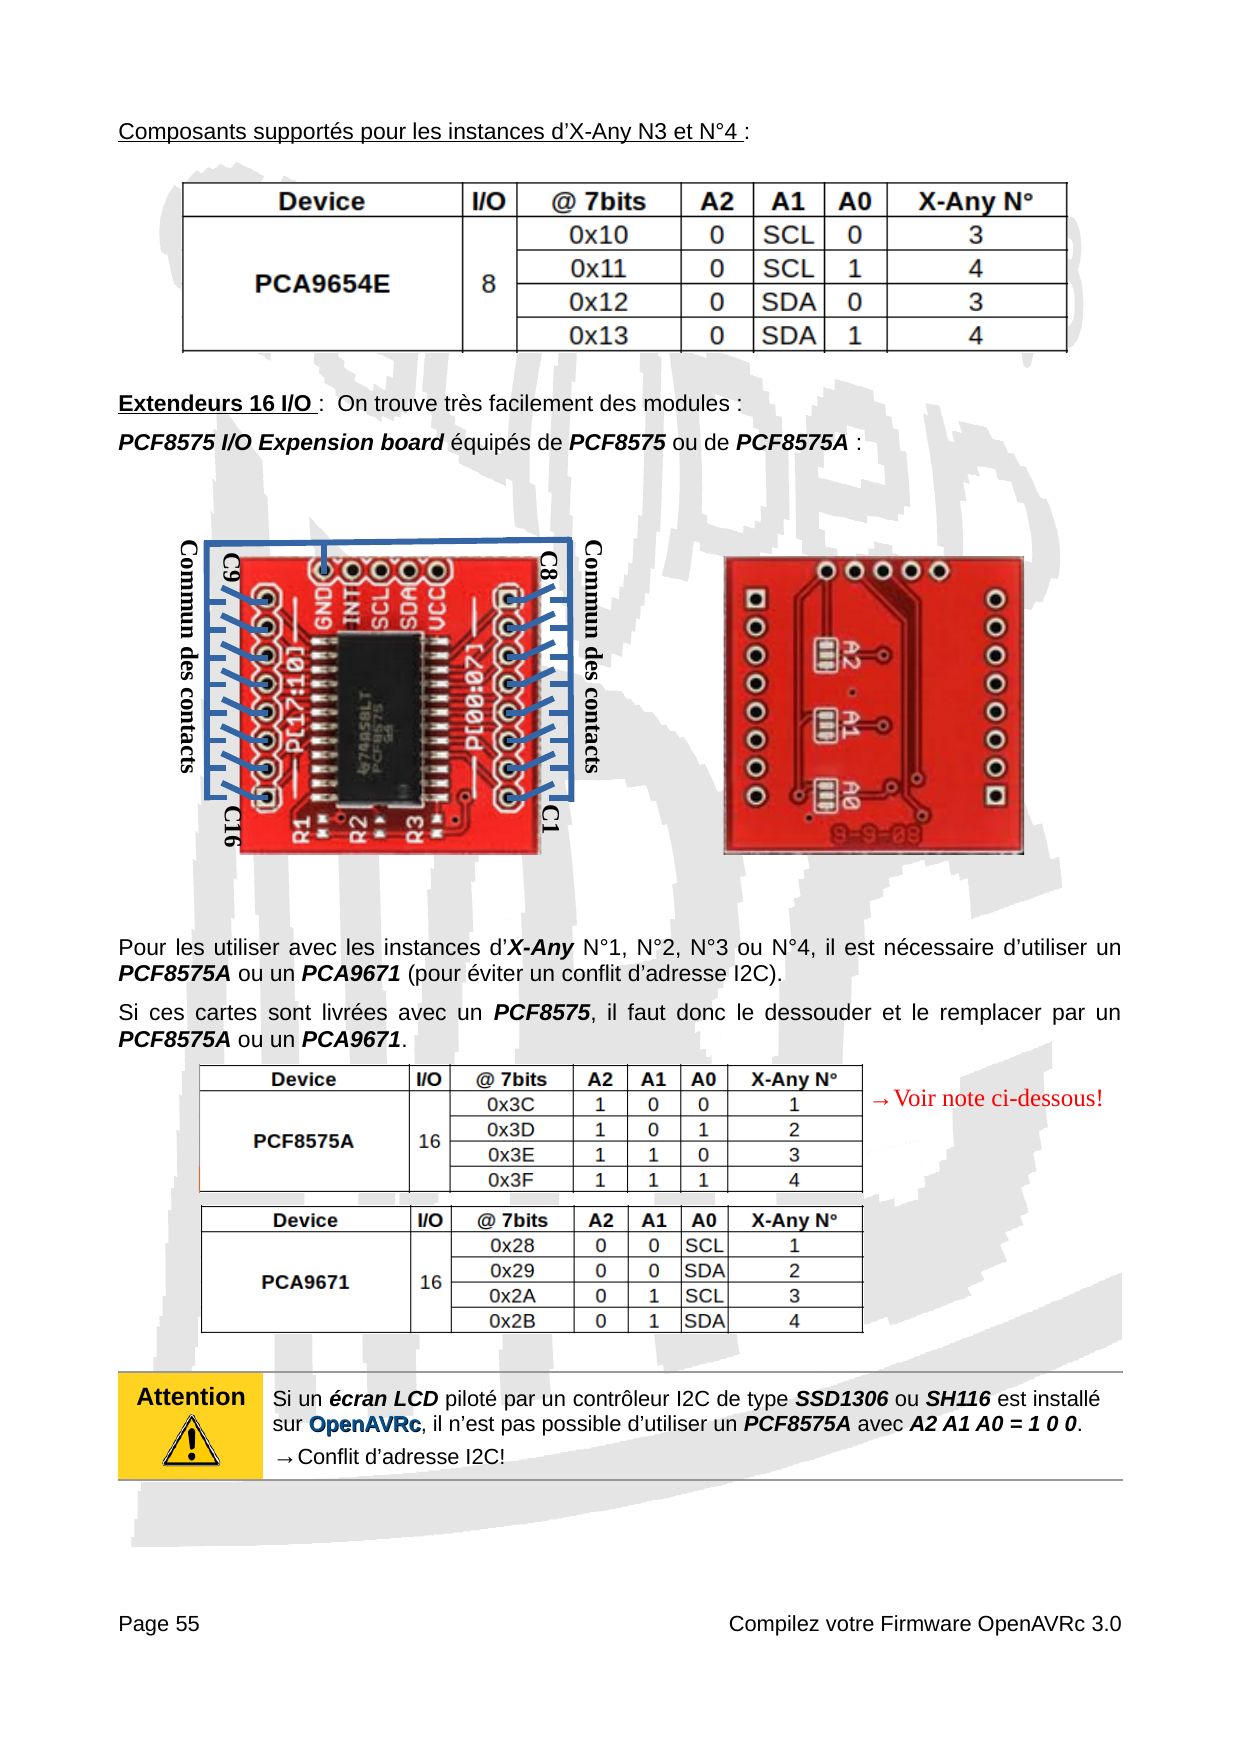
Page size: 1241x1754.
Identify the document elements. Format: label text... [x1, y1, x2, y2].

text Si ces cartes sont livrées avec un PCF8575, il faut donc le dessouder et le remplacer par un PCF8575A ou un PCA9671. [118, 999, 1122, 1052]
picture [723, 556, 1025, 855]
text Pour les utiliser avec les instances d’X-Any N°1, N°2, N°3 ou N°4, il est nécessaire d’utiliser un PCF8575A ou un PCA9671 (pour éviter un conflit d’adresse I2C). [118, 934, 1122, 987]
picture [158, 1410, 224, 1470]
text Composants supportés pour les instances d’X-Any N3 et N°4 : [118, 118, 1122, 144]
picture [200, 1205, 864, 1334]
picture [181, 182, 1069, 353]
picture [198, 1064, 864, 1193]
picture [239, 556, 542, 855]
table_header Si un écran LCD piloté par un contrôleur I2C de type SSD1306 ou SH116 est installé sur OpenAVRc, il n’est pas possible d’utiliser un PCF8575A avec A2 A1 A0 = 1 0 0. →Conflit d’adresse I2C! [264, 1373, 1122, 1479]
text Extendeurs 16 I/O : On trouve très facilement des modules : [118, 390, 1122, 416]
text PCF8575 I/O Expension board équipés de PCF8575 ou de PCF8575A : [118, 429, 1122, 455]
table_header Attention [118, 1373, 263, 1479]
